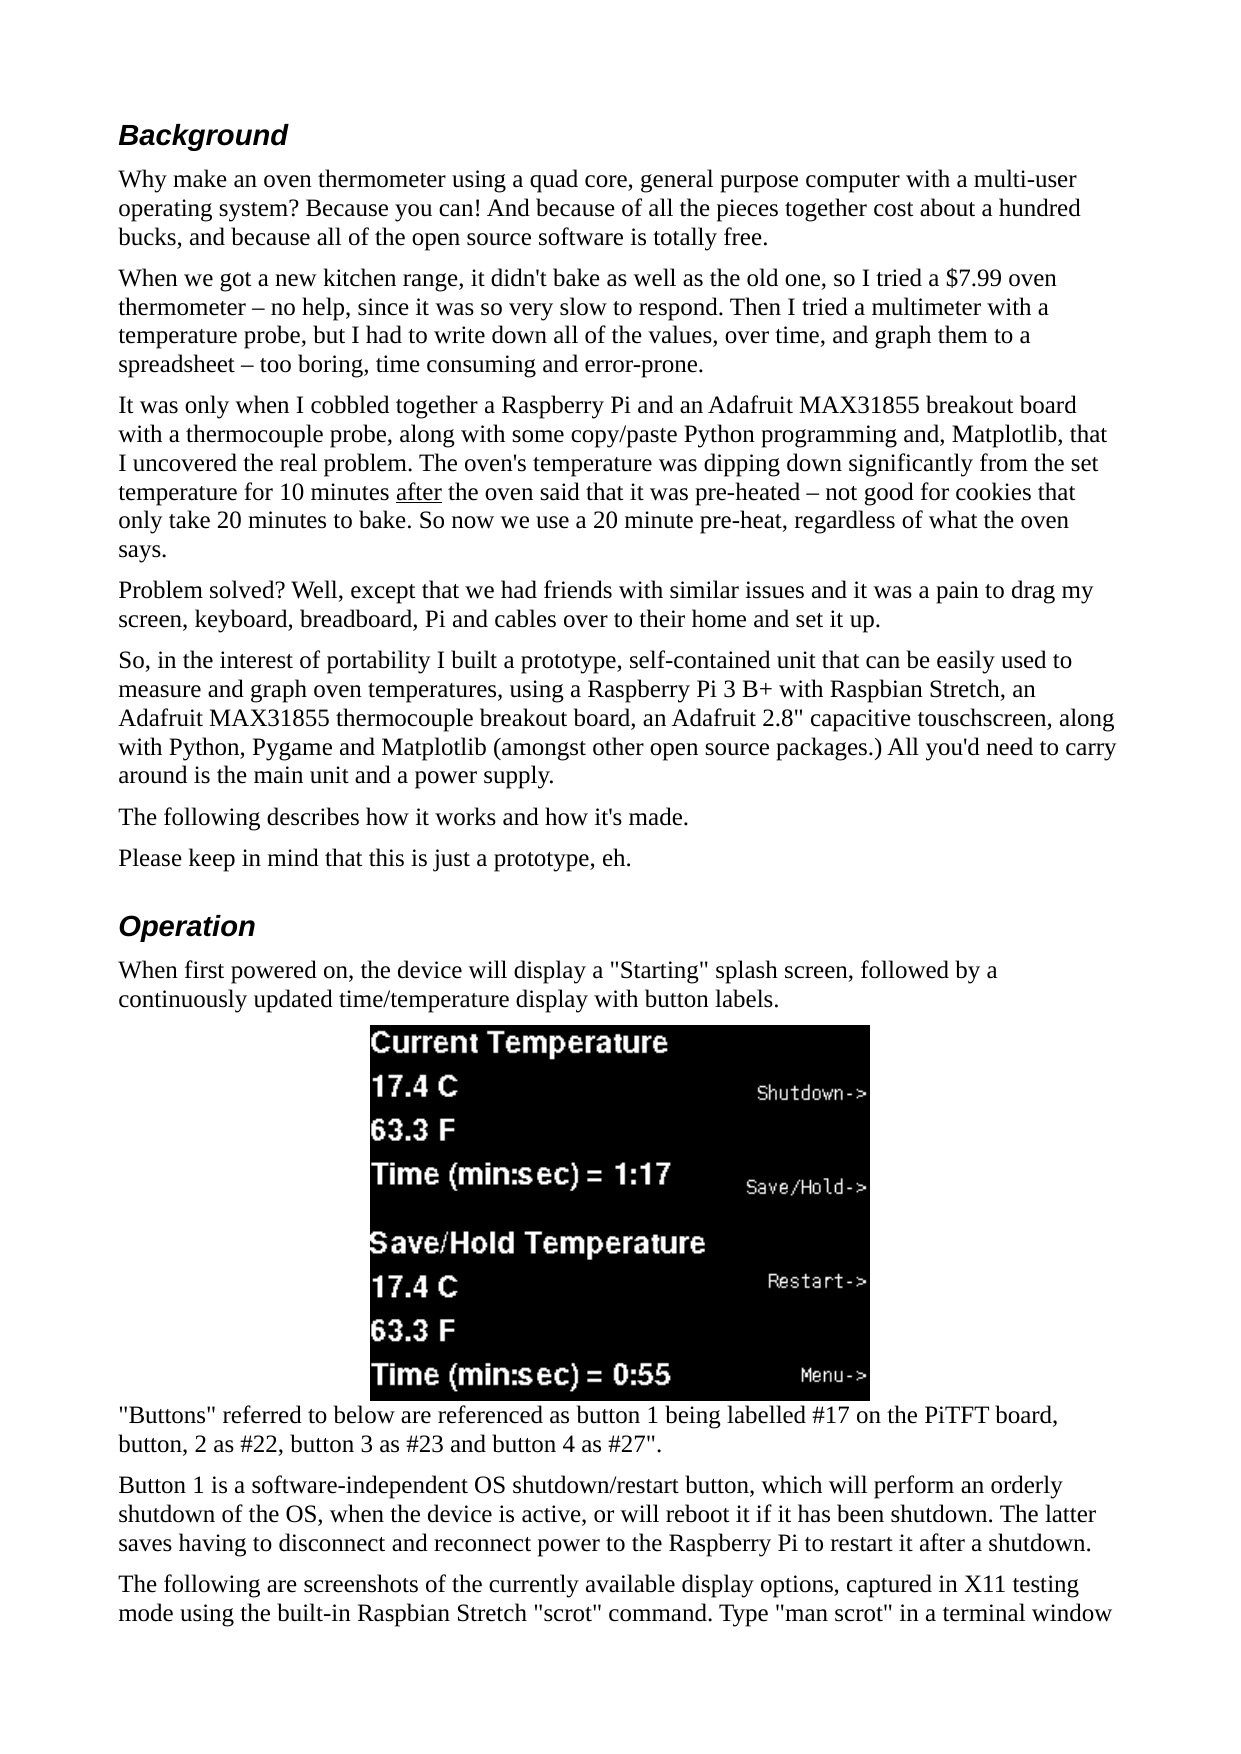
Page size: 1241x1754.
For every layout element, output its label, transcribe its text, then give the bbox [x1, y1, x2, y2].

text It was only when I cobbled together a Raspberry Pi and an Adafruit MAX31855 breakout board with a thermocouple probe, along with some copy/paste Python programming and, Matplotlib, that I uncovered the real problem. The oven's temperature was dipping down significantly from the set temperature for 10 minutes after the oven said that it was pre-heated – not good for cookies that only take 20 minutes to bake. So now we use a 20 minute pre-heat, regardless of what the oven says. [118, 390, 1122, 563]
text The following are screenshots of the currently available display options, captured in X11 testing mode using the built-in Raspbian Stretch "scrot" command. Type "man scrot" in a terminal window [118, 1569, 1122, 1626]
text Why make an oven thermometer using a quad core, general purpose computer with a multi-user operating system? Because you can! And because of all the pieces together cost about a hundred bucks, and because all of the open source software is totally free. [118, 164, 1122, 250]
text Problem solved? Well, except that we had friends with similar issues and it was a pain to drag my screen, keyboard, breadboard, Pi and cables over to their home and set it up. [118, 575, 1122, 633]
subtitle Background [118, 118, 1122, 152]
text So, in the interest of portability I built a prototype, self-contained unit that can be easily used to measure and graph oven temperatures, using a Raspberry Pi 3 B+ with Raspbian Stretch, an Adafruit MAX31855 thermocouple breakout board, an Adafruit 2.8" capacitive touschscreen, along with Python, Pygame and Matplotlib (amongst other open source packages.) All you'd need to carry around is the main unit and a power supply. [118, 645, 1122, 789]
text Please keep in mind that this is just a prototype, eh. [118, 843, 1122, 872]
picture [370, 1025, 870, 1401]
text "Buttons" referred to below are referenced as button 1 being labelled #17 on the PiTFT board, button, 2 as #22, button 3 as #23 and button 4 as #27". [118, 1025, 1122, 1458]
text When we got a new kitchen range, it didn't bake as well as the old one, so I tried a $7.99 oven thermometer – no help, since it was so very slow to respond. Then I tried a multimeter with a temperature probe, but I had to write down all of the values, over time, and graph them to a spreadsheet – too boring, time consuming and error-prone. [118, 263, 1122, 378]
text When first powered on, the device will display a "Starting" splash screen, followed by a continuously updated time/temperature display with button labels. [118, 955, 1122, 1013]
text The following describes how it works and how it's made. [118, 802, 1122, 830]
subtitle Operation [118, 909, 1122, 943]
text Button 1 is a software-independent OS shutdown/restart button, which will perform an orderly shutdown of the OS, when the device is active, or will reboot it if it has been shutdown. The latter saves having to disconnect and reconnect power to the Raspberry Pi to restart it after a shutdown. [118, 1470, 1122, 1556]
